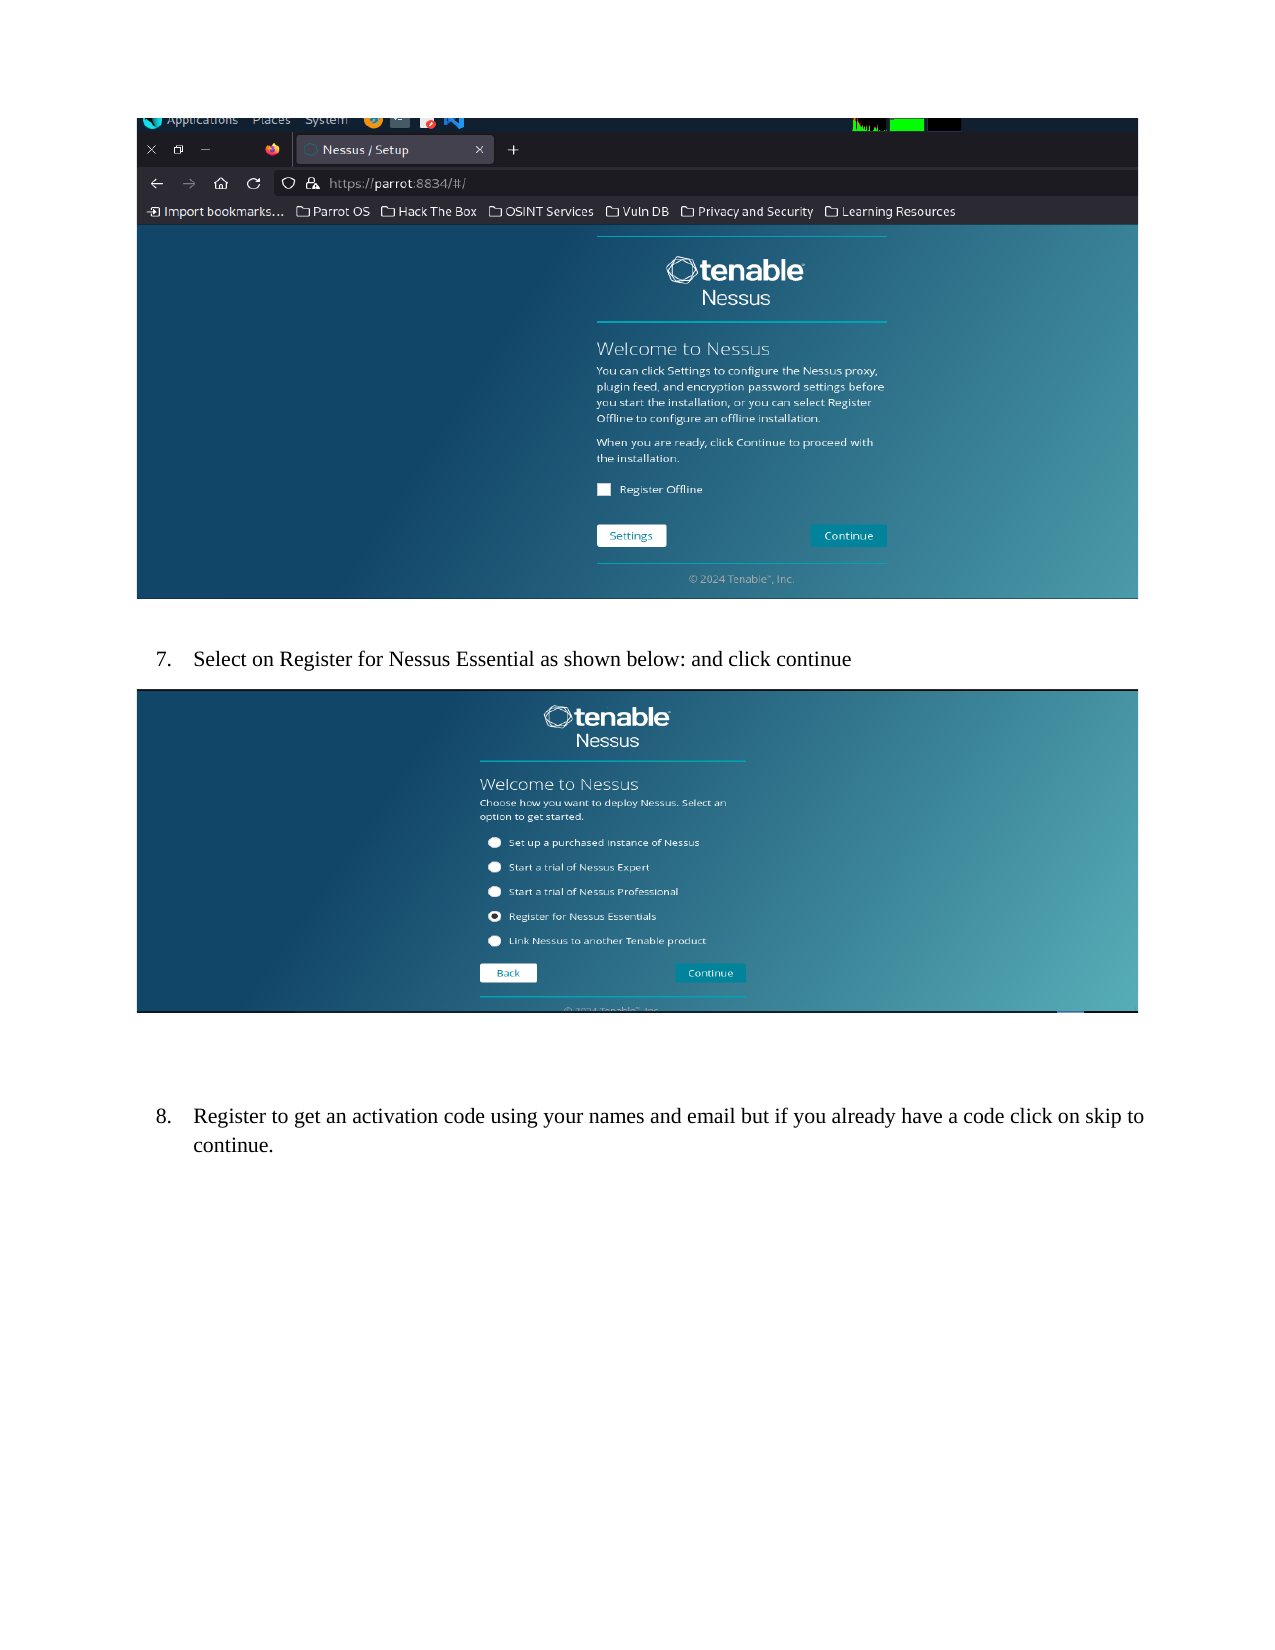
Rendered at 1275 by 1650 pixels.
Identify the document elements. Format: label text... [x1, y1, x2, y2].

list Register to get an activation code using your names and email but if you already have a code click on skip to continue. [156, 1103, 1157, 1157]
picture [136, 689, 1139, 1013]
picture [136, 118, 1139, 599]
list Select on Register for Nessus Essential as shown below: and click continue [156, 646, 1157, 671]
